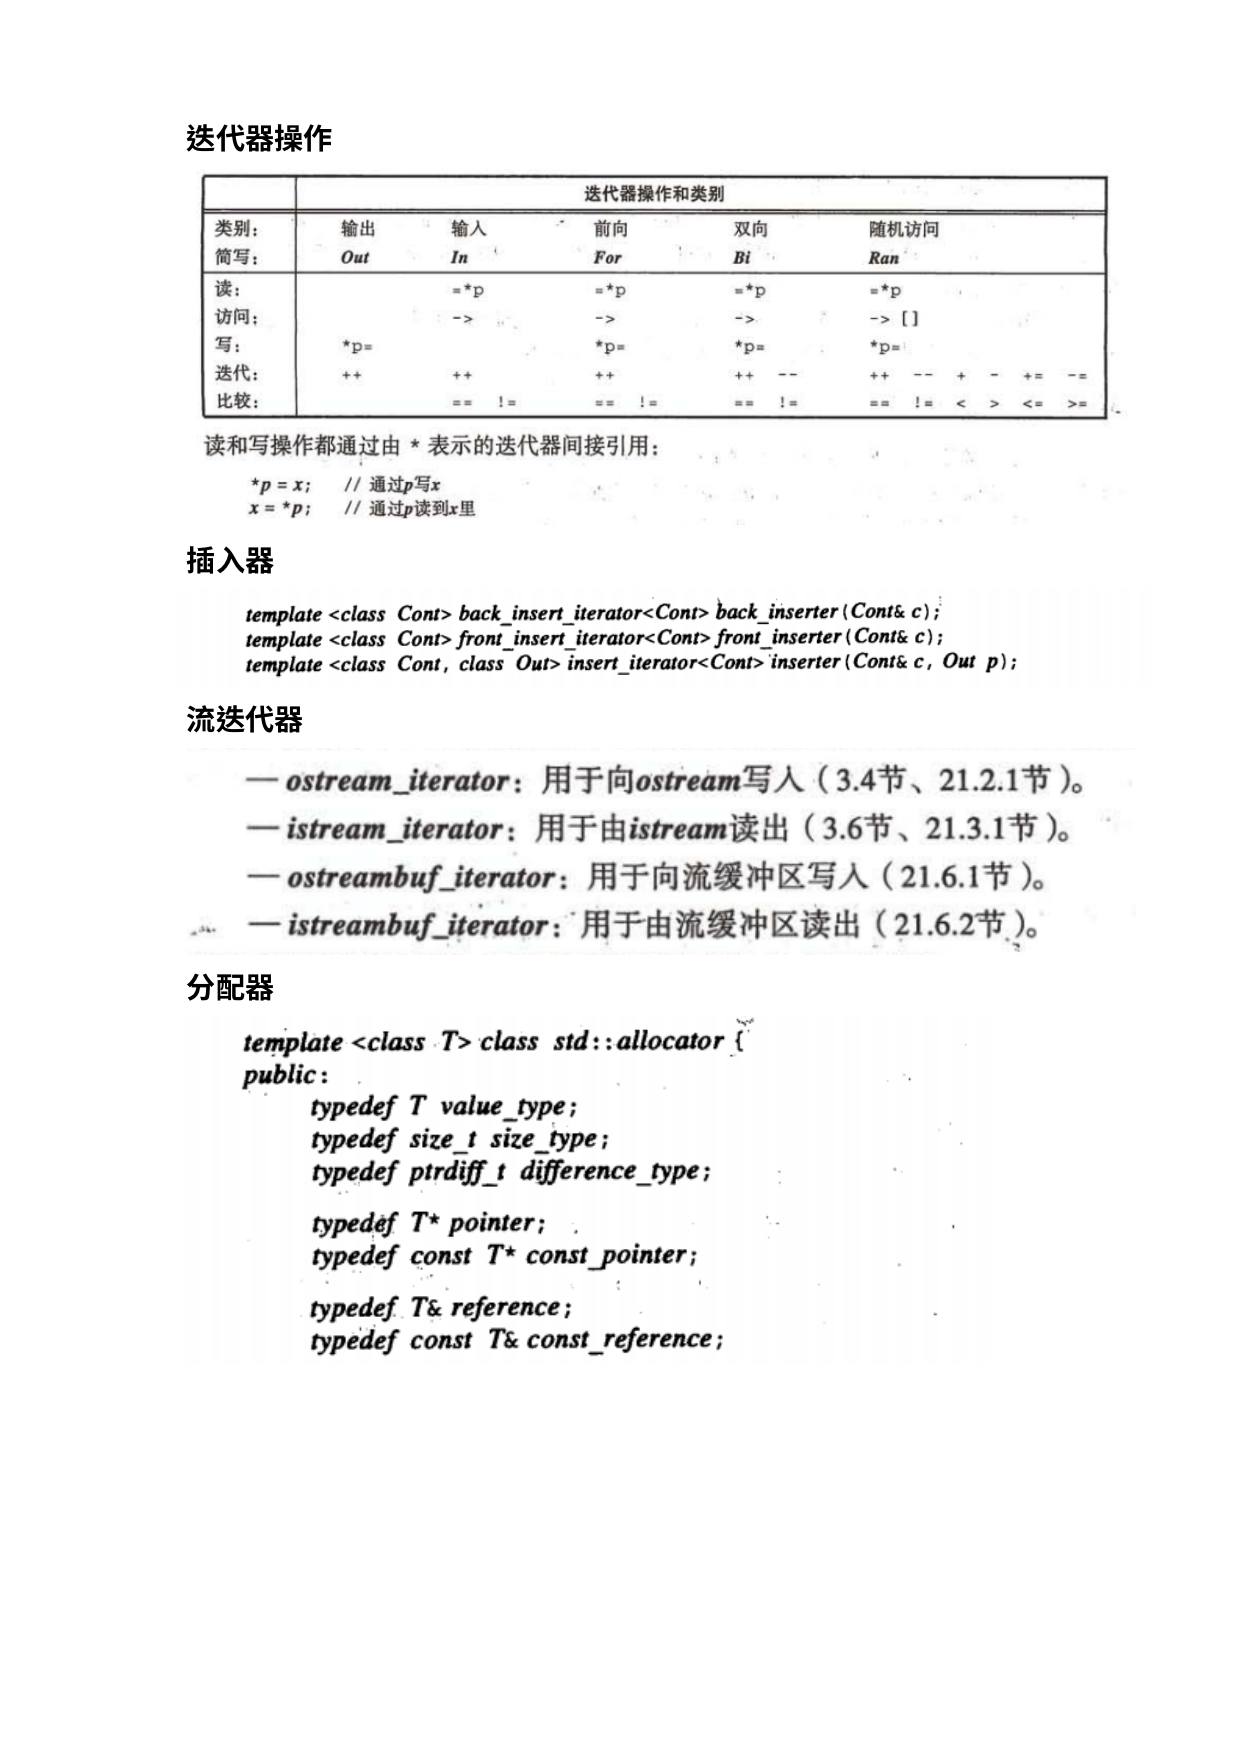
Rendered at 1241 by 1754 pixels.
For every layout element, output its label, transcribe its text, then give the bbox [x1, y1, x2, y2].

subtitle 流迭代器 [187, 699, 1142, 739]
subtitle 分配器 [187, 967, 1142, 1007]
picture [177, 748, 1137, 955]
picture [177, 1016, 992, 1364]
picture [177, 588, 1152, 687]
subtitle 迭代器操作 [332, 118, 1142, 158]
subtitle 插入器 [274, 537, 1142, 579]
picture [177, 167, 1133, 525]
